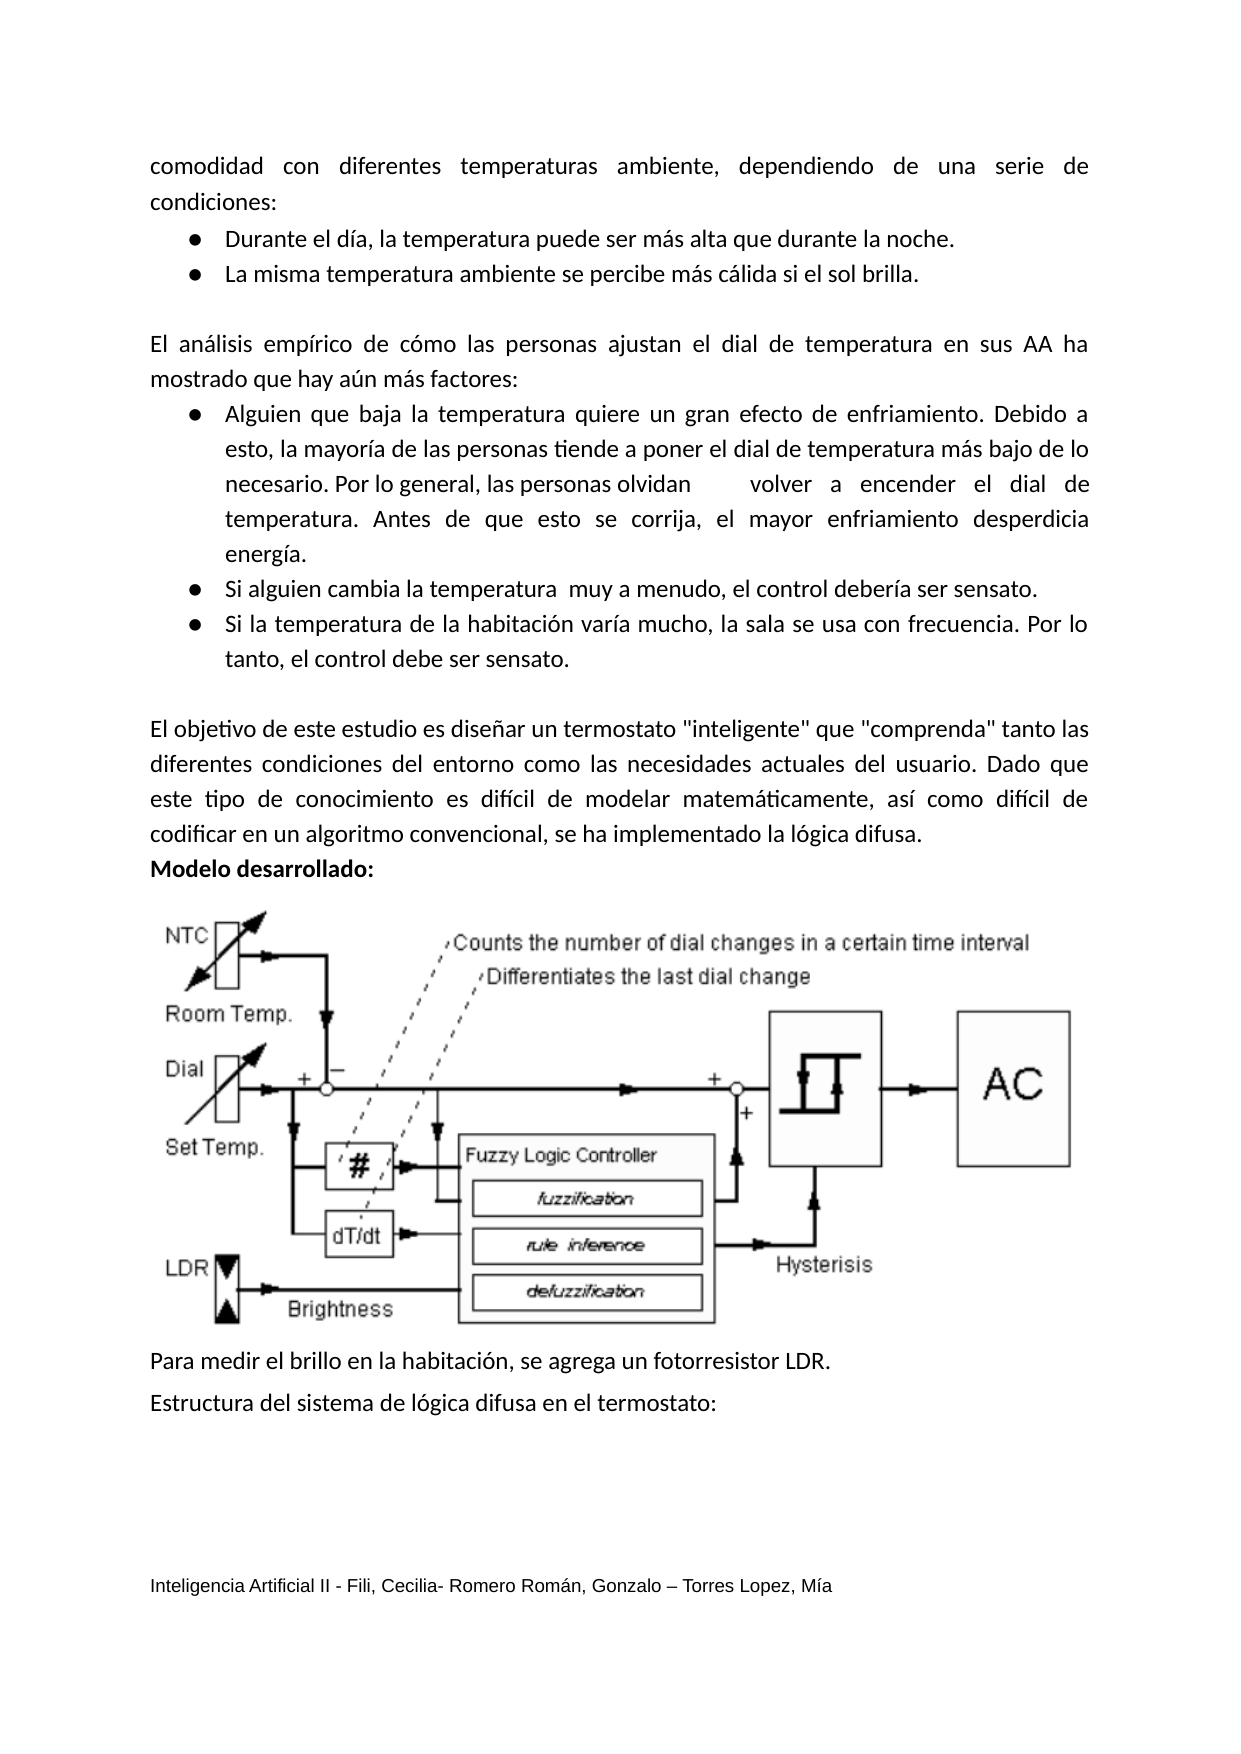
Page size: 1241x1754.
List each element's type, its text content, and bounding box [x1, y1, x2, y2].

list La misma temperatura ambiente se percibe más cálida si el sol brilla. [187, 258, 1090, 289]
list Si la temperatura de la habitación varía mucho, la sala se usa con frecuencia. Por lo tanto, el control debe ser sensato. [187, 608, 1090, 674]
text El análisis empírico de cómo las personas ajustan el dial de temperatura en sus AA ha mostrado que hay aún más factores: [150, 328, 1090, 394]
list Durante el día, la temperatura puede ser más alta que durante la noche. [187, 223, 1090, 254]
text comodidad con diferentes temperaturas ambiente, dependiendo de una serie de condiciones: [150, 150, 1090, 217]
list Si alguien cambia la temperatura muy a menudo, el control debería ser sensato. [187, 573, 1090, 604]
text El objetivo de este estudio es diseñar un termostato "inteligente" que "comprenda" tanto las diferentes condiciones del entorno como las necesidades actuales del usuario. Dado que este tipo de conocimiento es difícil de modelar matemáticamente, así como difícil de codificar en un algoritmo convencional, se ha implementado la lógica difusa. [150, 713, 1090, 849]
text Para medir el brillo en la habitación, se agrega un fotorresistor LDR. [150, 1345, 1090, 1375]
picture [150, 895, 1091, 1335]
list Alguien que baja la temperatura quiere un gran efecto de enfriamiento. Debido a esto, la mayoría de las personas tiende a poner el dial de temperatura más bajo de lo necesario. Por lo general, las personas olvidan volver a encender el dial de temperatura. Antes de que esto se corrija, el mayor enfriamiento desperdicia energía. [187, 398, 1090, 569]
text Modelo desarrollado: [150, 853, 1090, 884]
text Estructura del sistema de lógica difusa en el termostato: [150, 1387, 1090, 1417]
